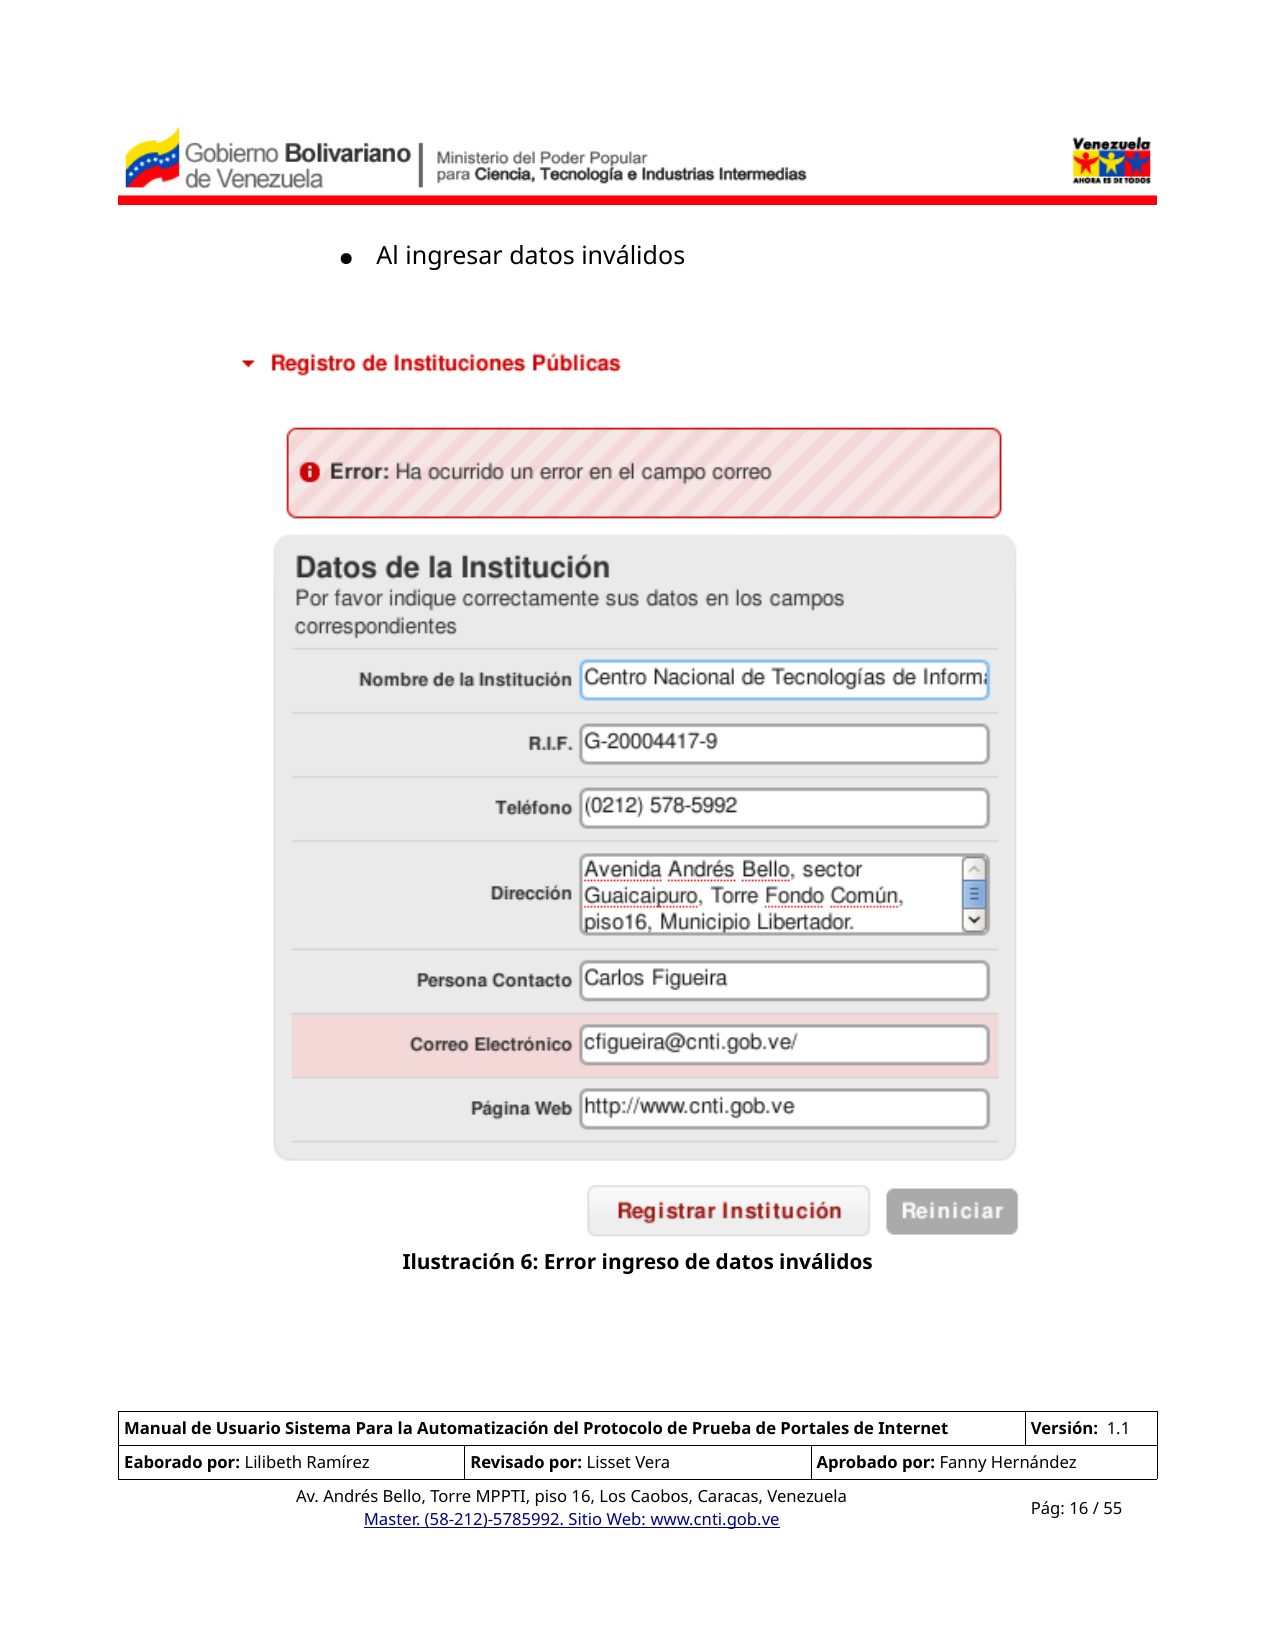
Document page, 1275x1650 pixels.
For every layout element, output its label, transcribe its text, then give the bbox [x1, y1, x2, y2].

picture [233, 346, 1028, 1248]
picture [118, 119, 1157, 205]
text Ilustración 6: Error ingreso de datos inválidos [219, 352, 1056, 1276]
list Al ingresar datos inválidos [339, 238, 1098, 272]
